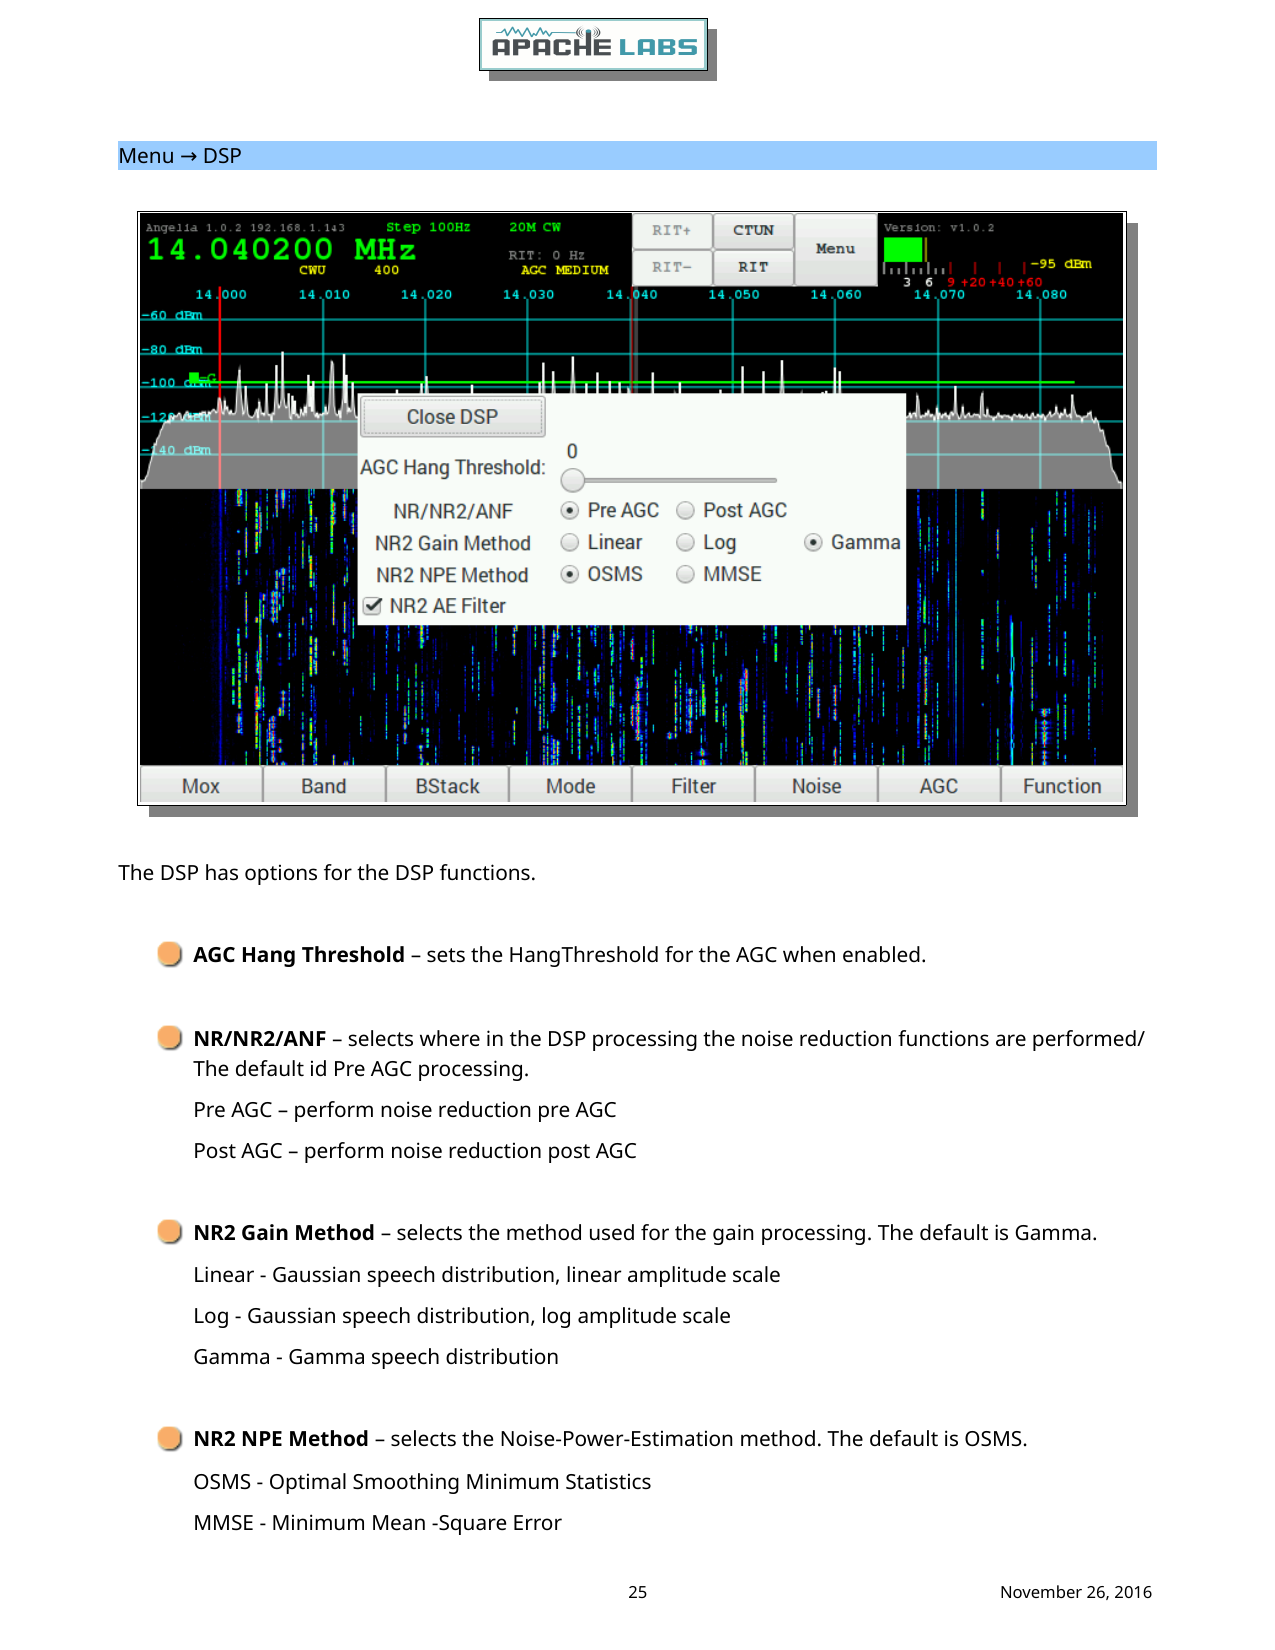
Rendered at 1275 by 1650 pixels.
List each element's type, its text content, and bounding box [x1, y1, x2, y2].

picture [482, 21, 704, 68]
list NR2 NPE Method – selects the Noise-Power-Estimation method. The default is OSMS. [156, 1424, 1157, 1454]
list OSMS - Optimal Smoothing Minimum Statistics [156, 1467, 1157, 1495]
list Linear - Gaussian speech distribution, linear amplitude scale [156, 1260, 1157, 1289]
text The DSP has options for the DSP functions. [118, 858, 1157, 887]
list NR2 Gain Method – selects the method used for the gain processing. The default is Gamma. [156, 1218, 1157, 1248]
picture [140, 213, 1123, 802]
list Pre AGC – perform noise reduction pre AGC [156, 1095, 1157, 1123]
picture [156, 940, 185, 970]
list AGC Hang Threshold – sets the HangThreshold for the AGC when enabled. [185, 940, 1157, 970]
picture [156, 1218, 185, 1247]
list MMSE - Minimum Mean -Square Error [156, 1508, 1157, 1536]
picture [156, 1425, 185, 1454]
list NR/NR2/ANF – selects where in the DSP processing the noise reduction functions are performed/ The default id Pre AGC processing. [156, 1024, 1157, 1082]
picture [156, 1024, 185, 1053]
list Post AGC – perform noise reduction post AGC [156, 1136, 1157, 1164]
list Log - Gaussian speech distribution, log amplitude scale [156, 1301, 1157, 1330]
list Gamma - Gamma speech distribution [156, 1342, 1157, 1371]
subtitle Menu → DSP [118, 141, 1157, 170]
